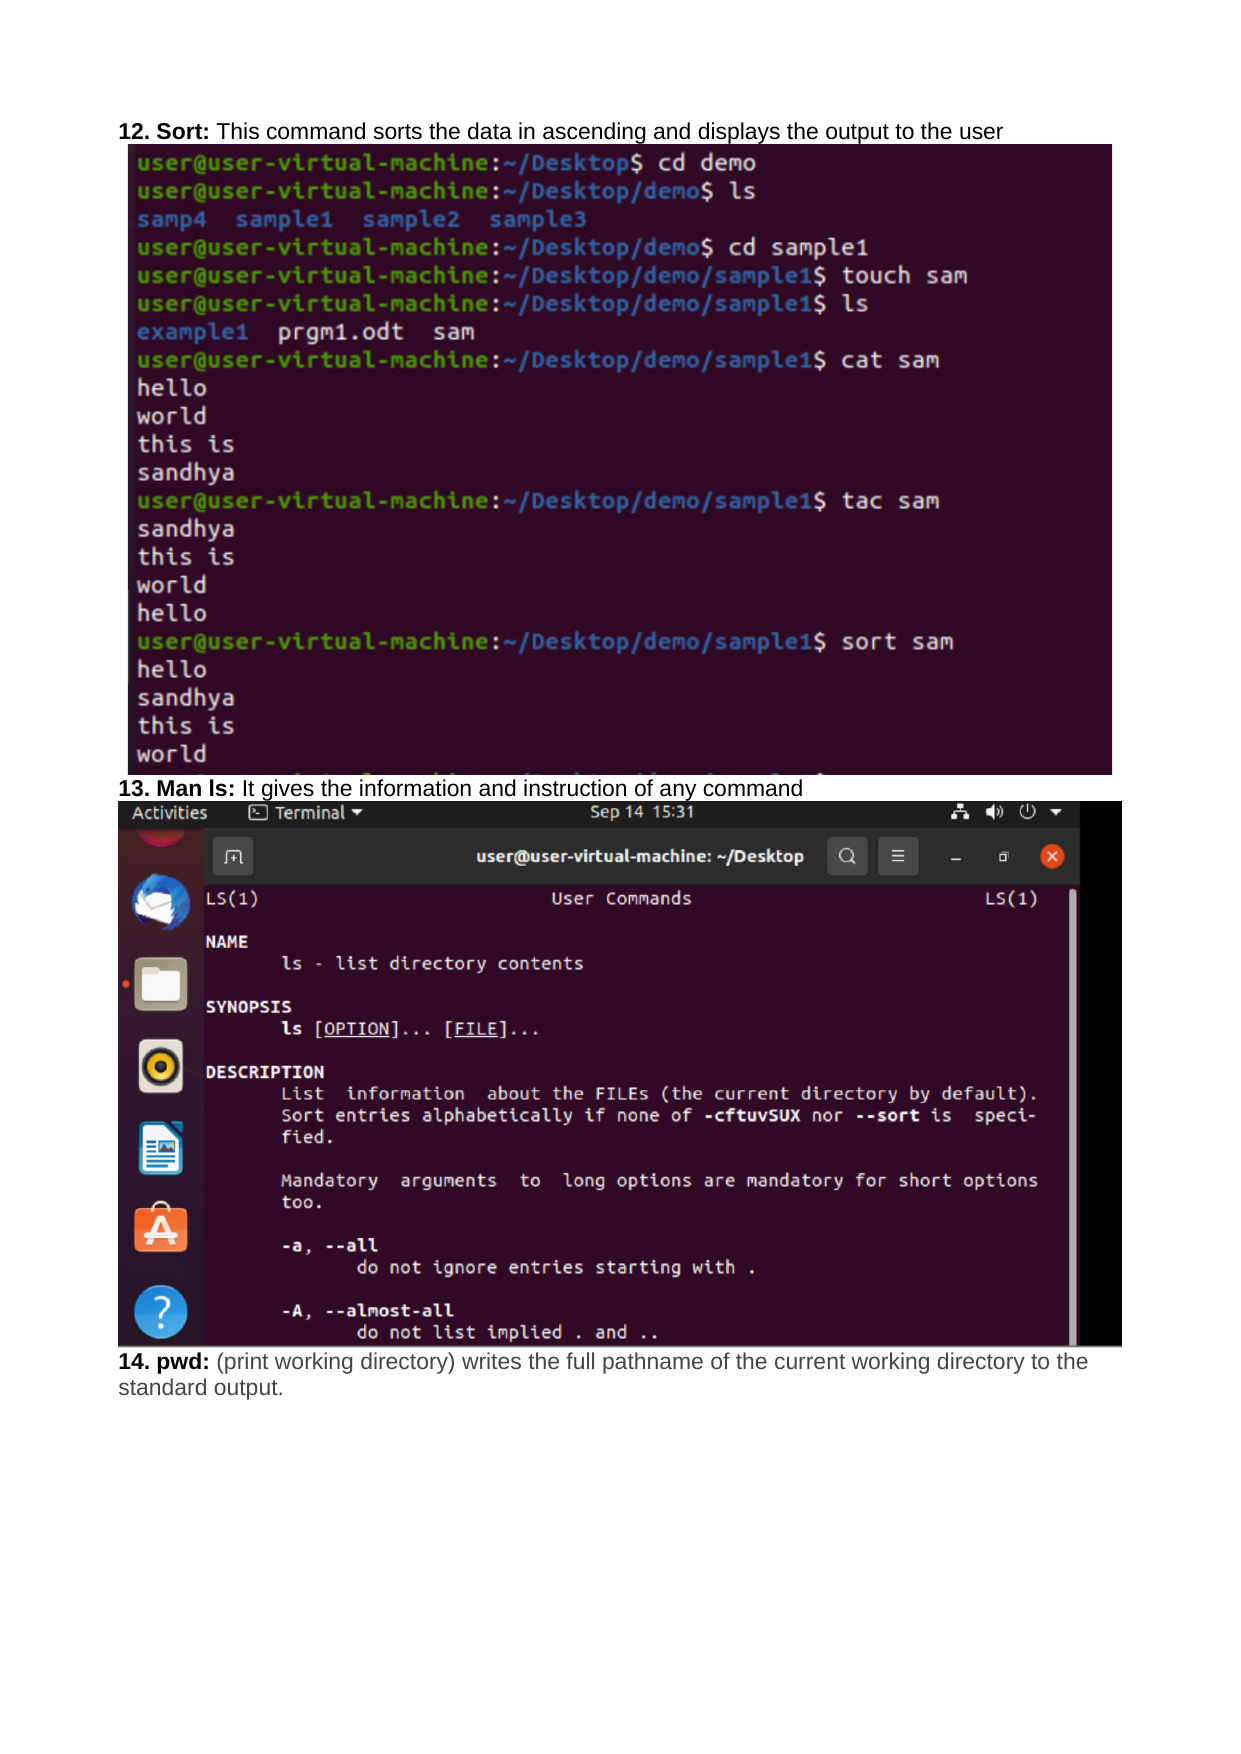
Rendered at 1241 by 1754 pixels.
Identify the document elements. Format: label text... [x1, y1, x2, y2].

picture [127, 144, 1113, 775]
text 12. Sort: This command sorts the data in ascending and displays the output to the user [118, 118, 1122, 144]
picture [118, 801, 1122, 1348]
text 13. Man ls: It gives the information and instruction of any command [118, 144, 1122, 801]
text 14. pwd: (print working directory) writes the full pathname of the current working directory to the standard output. [118, 1348, 1122, 1401]
